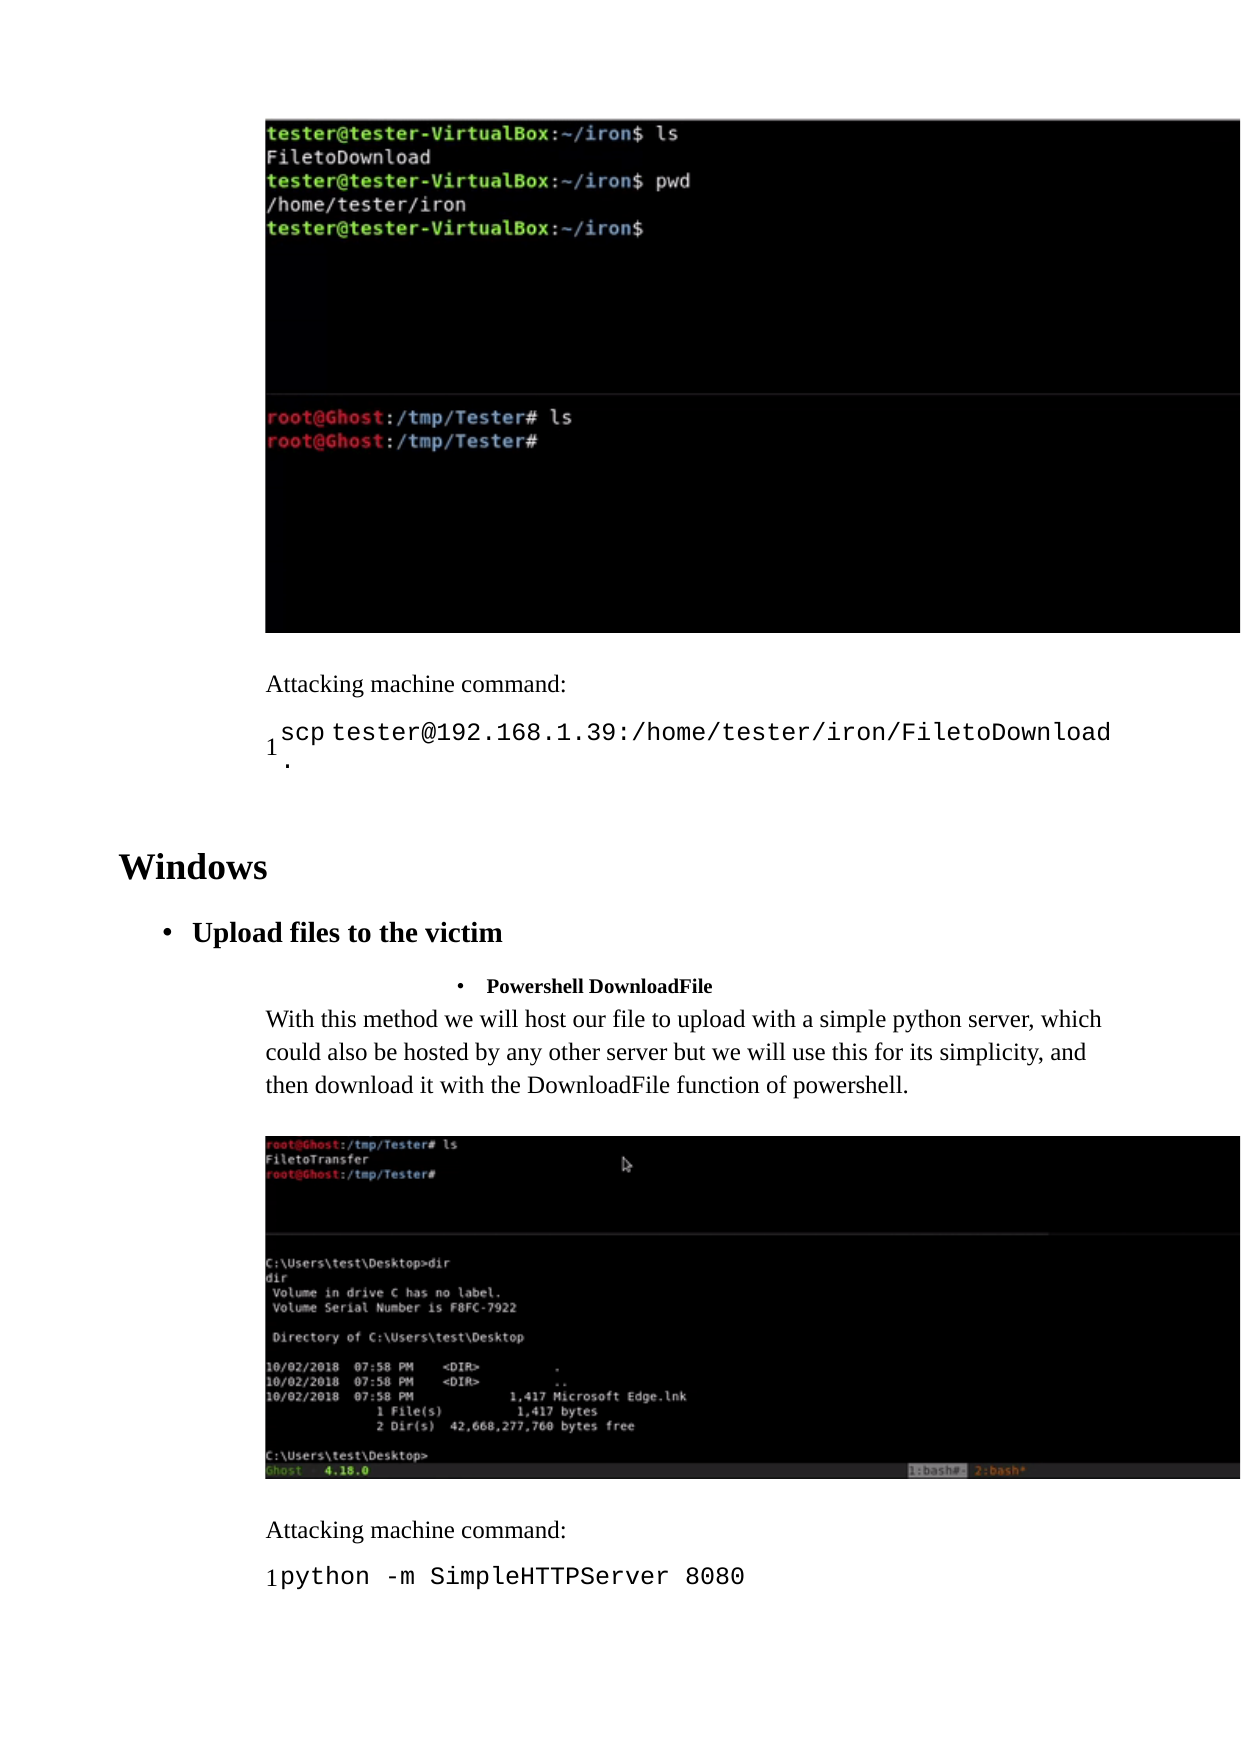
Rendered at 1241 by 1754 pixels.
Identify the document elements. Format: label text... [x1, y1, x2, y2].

table_header python -m SimpleHTTPServer 8080 [280, 1563, 751, 1592]
list With this method we will host our file to upload with a simple python server, which could also be hosted by any other server but we will use this for its simplicity, and then download it with the DownloadFile function of powershell. Attacking machine command: [236, 1004, 1122, 1544]
subtitle Windows [118, 845, 1122, 888]
picture [265, 1136, 1241, 1479]
list Attacking machine command: [236, 118, 1122, 698]
table_header 1 [265, 717, 280, 776]
table_header 1 [265, 1563, 280, 1592]
subtitle Upload files to the victim [162, 915, 1122, 948]
table_header scp tester@192.168.1.39:/home/tester/iron/FiletoDownload . [280, 717, 1122, 776]
picture [265, 118, 1241, 633]
subtitle Powershell DownloadFile [457, 973, 1122, 998]
